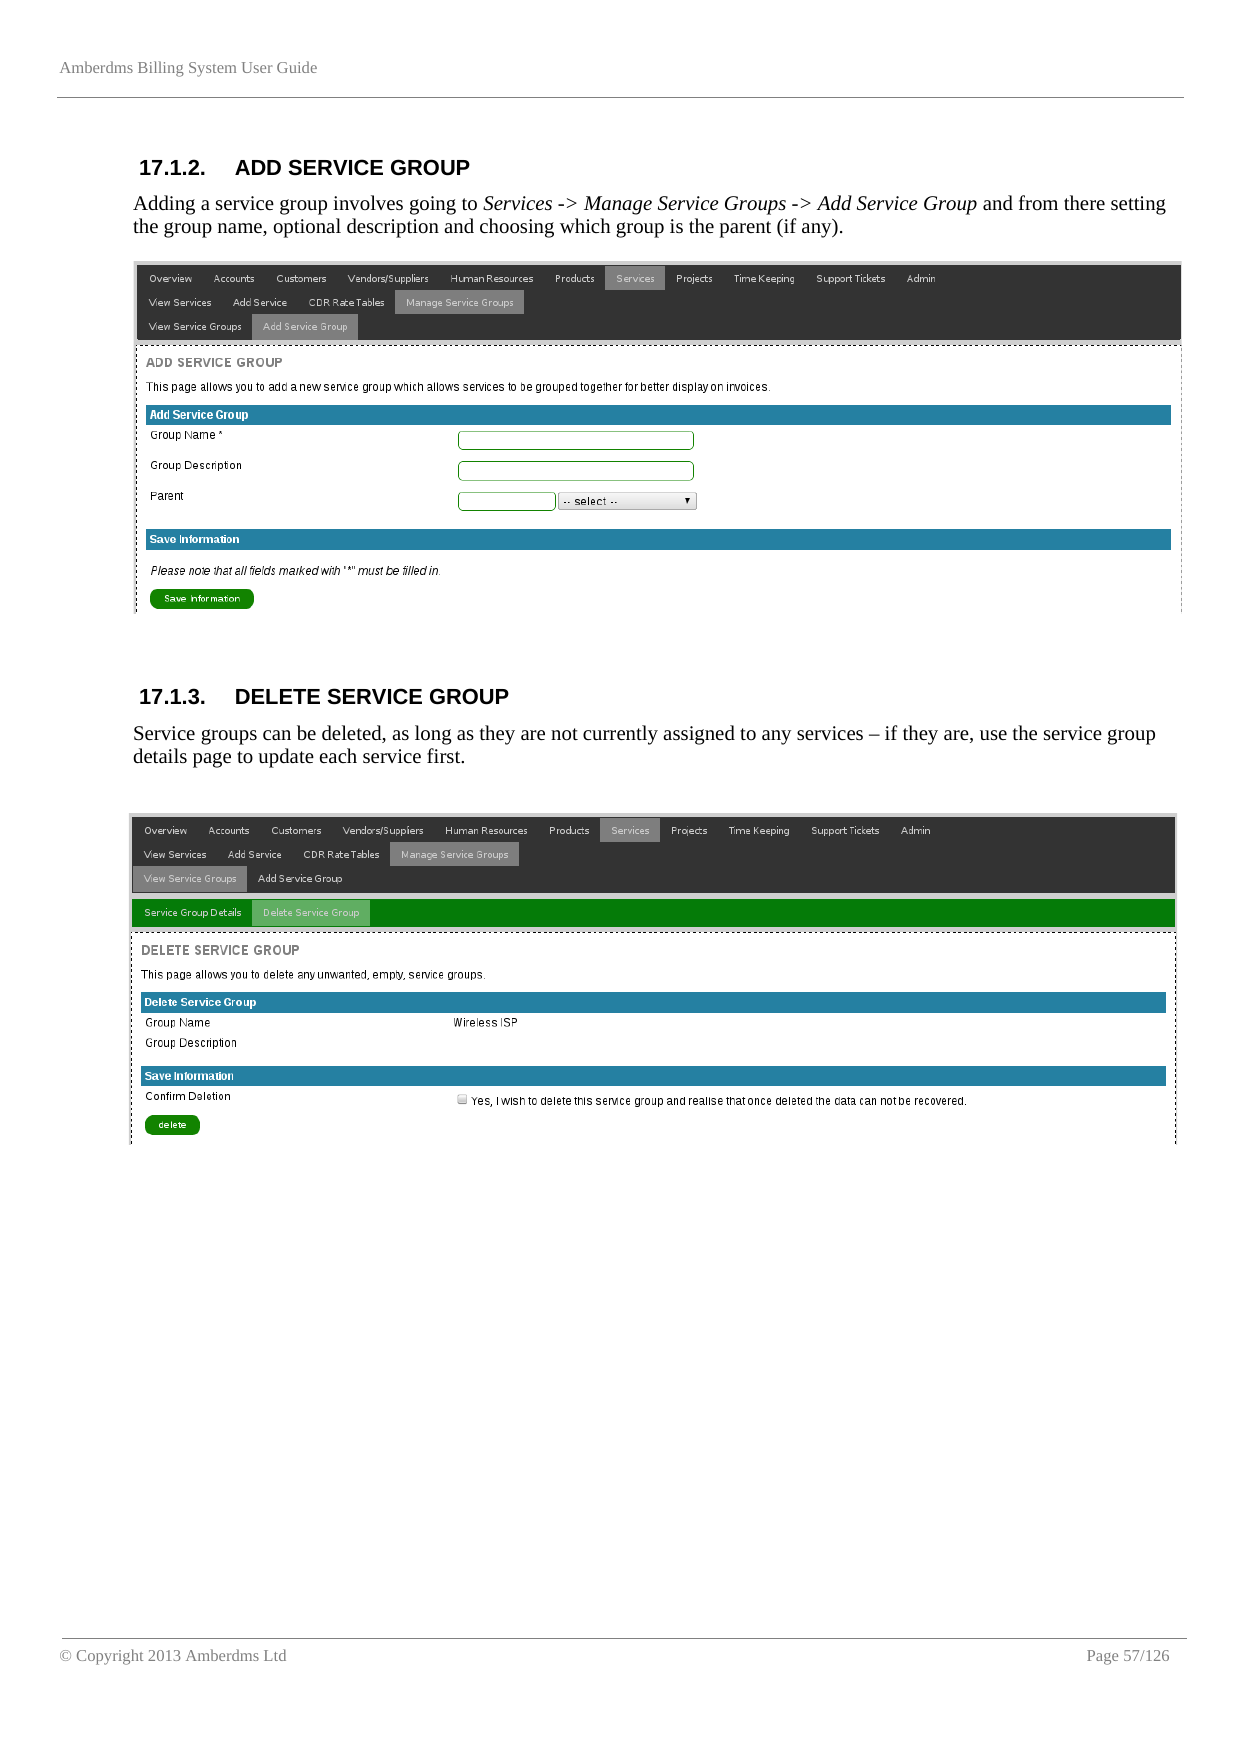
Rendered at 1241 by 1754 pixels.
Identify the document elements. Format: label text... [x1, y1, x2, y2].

picture [133, 261, 1182, 614]
subtitle Add Service Group [133, 155, 1181, 179]
picture [128, 813, 1178, 1145]
text Adding a service group involves going to Services -> Manage Service Groups -> Add Service Group and from there setting the group name, optional description and choosing which group is the parent (if any). [133, 192, 1181, 238]
text Service groups can be deleted, as long as they are not currently assigned to any services – if they are, use the service group details page to update each service first. [133, 721, 1181, 768]
subtitle Delete Service Group [133, 684, 1181, 709]
